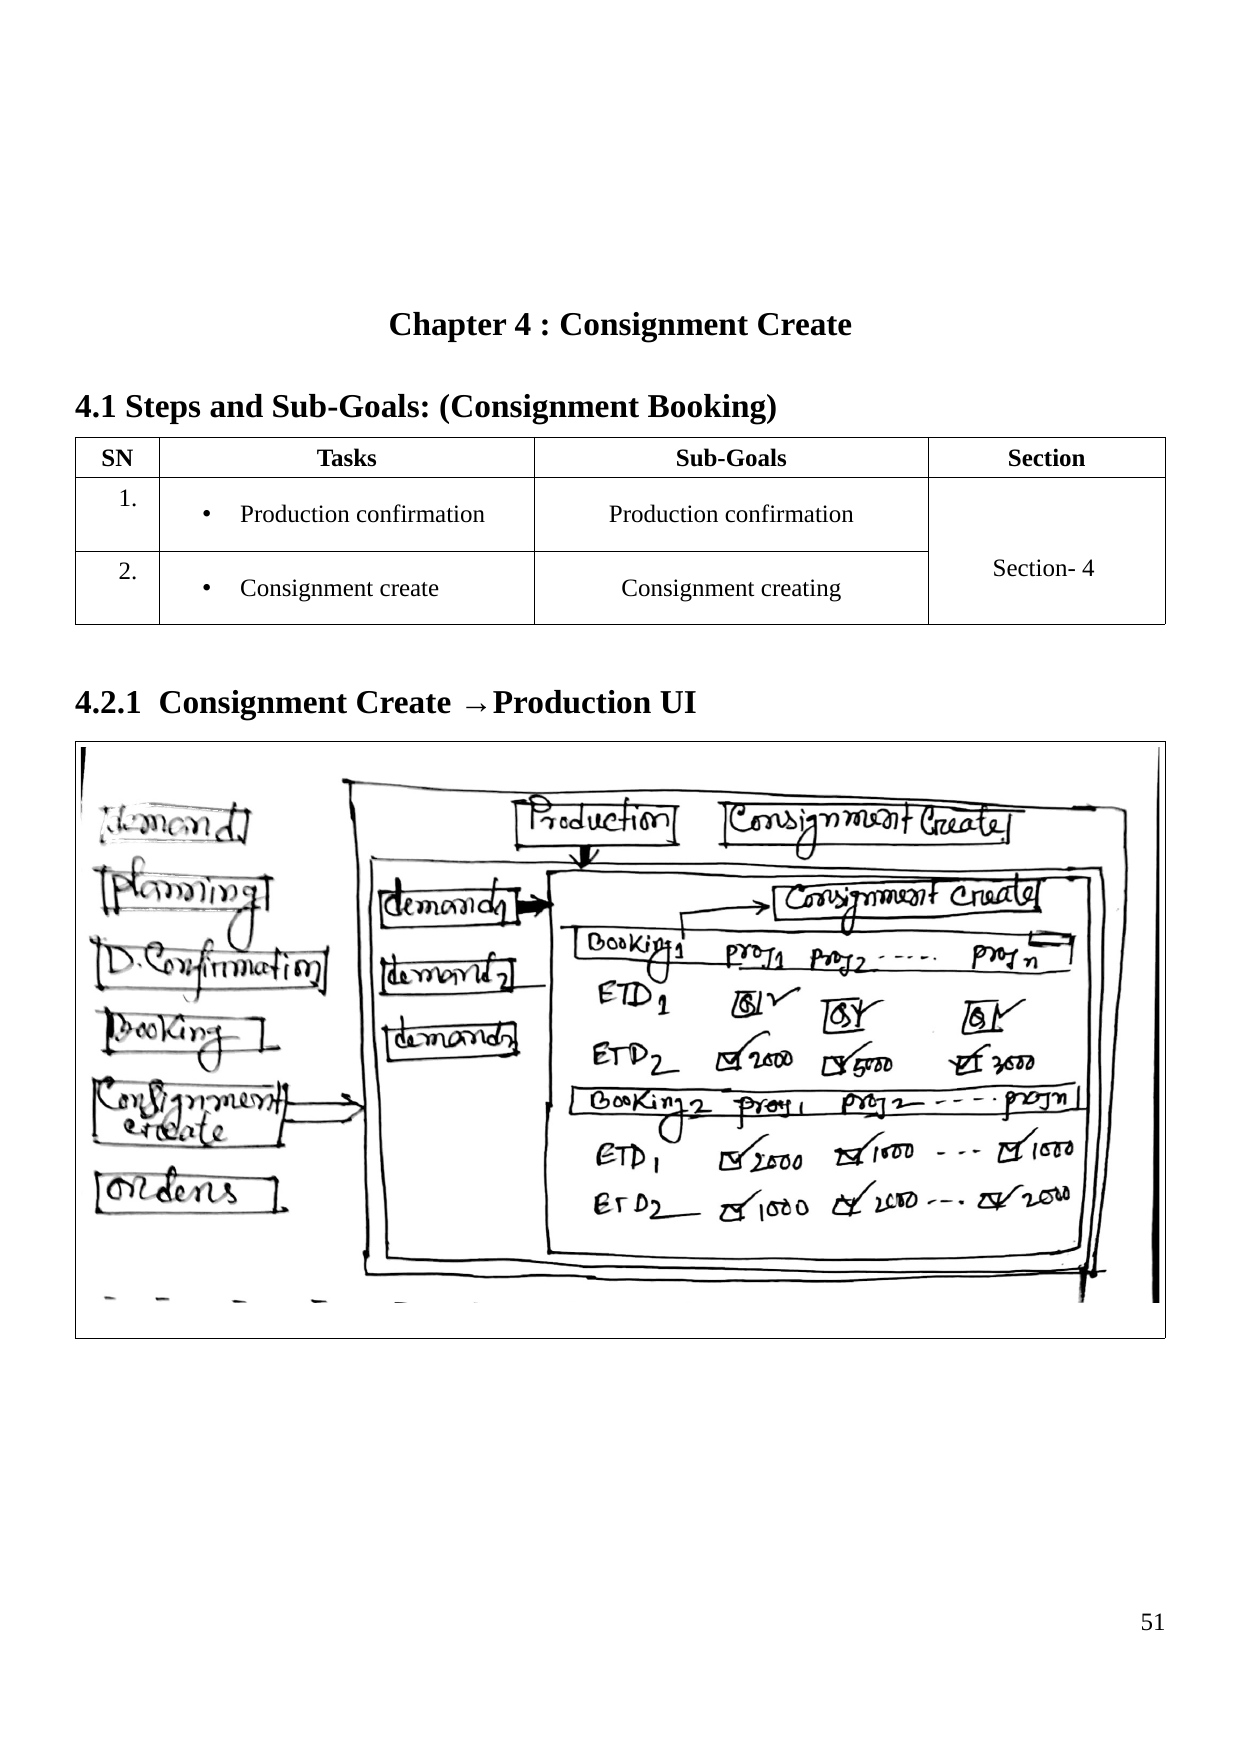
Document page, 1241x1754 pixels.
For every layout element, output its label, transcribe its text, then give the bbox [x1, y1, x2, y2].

table_header SN [76, 438, 159, 477]
table_header Tasks [160, 438, 534, 477]
table_cell Consignment creating [535, 552, 928, 624]
table_cell Section- 4 [929, 478, 1165, 624]
text 4.2.1 Consignment Create →Production UI [75, 683, 1165, 721]
table_cell [76, 552, 159, 624]
table_header [76, 742, 1165, 1337]
subtitle 4.1 Steps and Sub-Goals: (Consignment Booking) [75, 386, 1165, 424]
table_cell [76, 478, 159, 551]
table_cell Consignment create [160, 552, 534, 624]
table_header Section [929, 438, 1165, 477]
table_cell Production confirmation [535, 478, 928, 551]
picture [80, 747, 1160, 1303]
table_cell Production confirmation [160, 478, 534, 551]
table_header Sub-Goals [535, 438, 928, 477]
subtitle Chapter 4 : Consignment Create [75, 304, 1165, 343]
